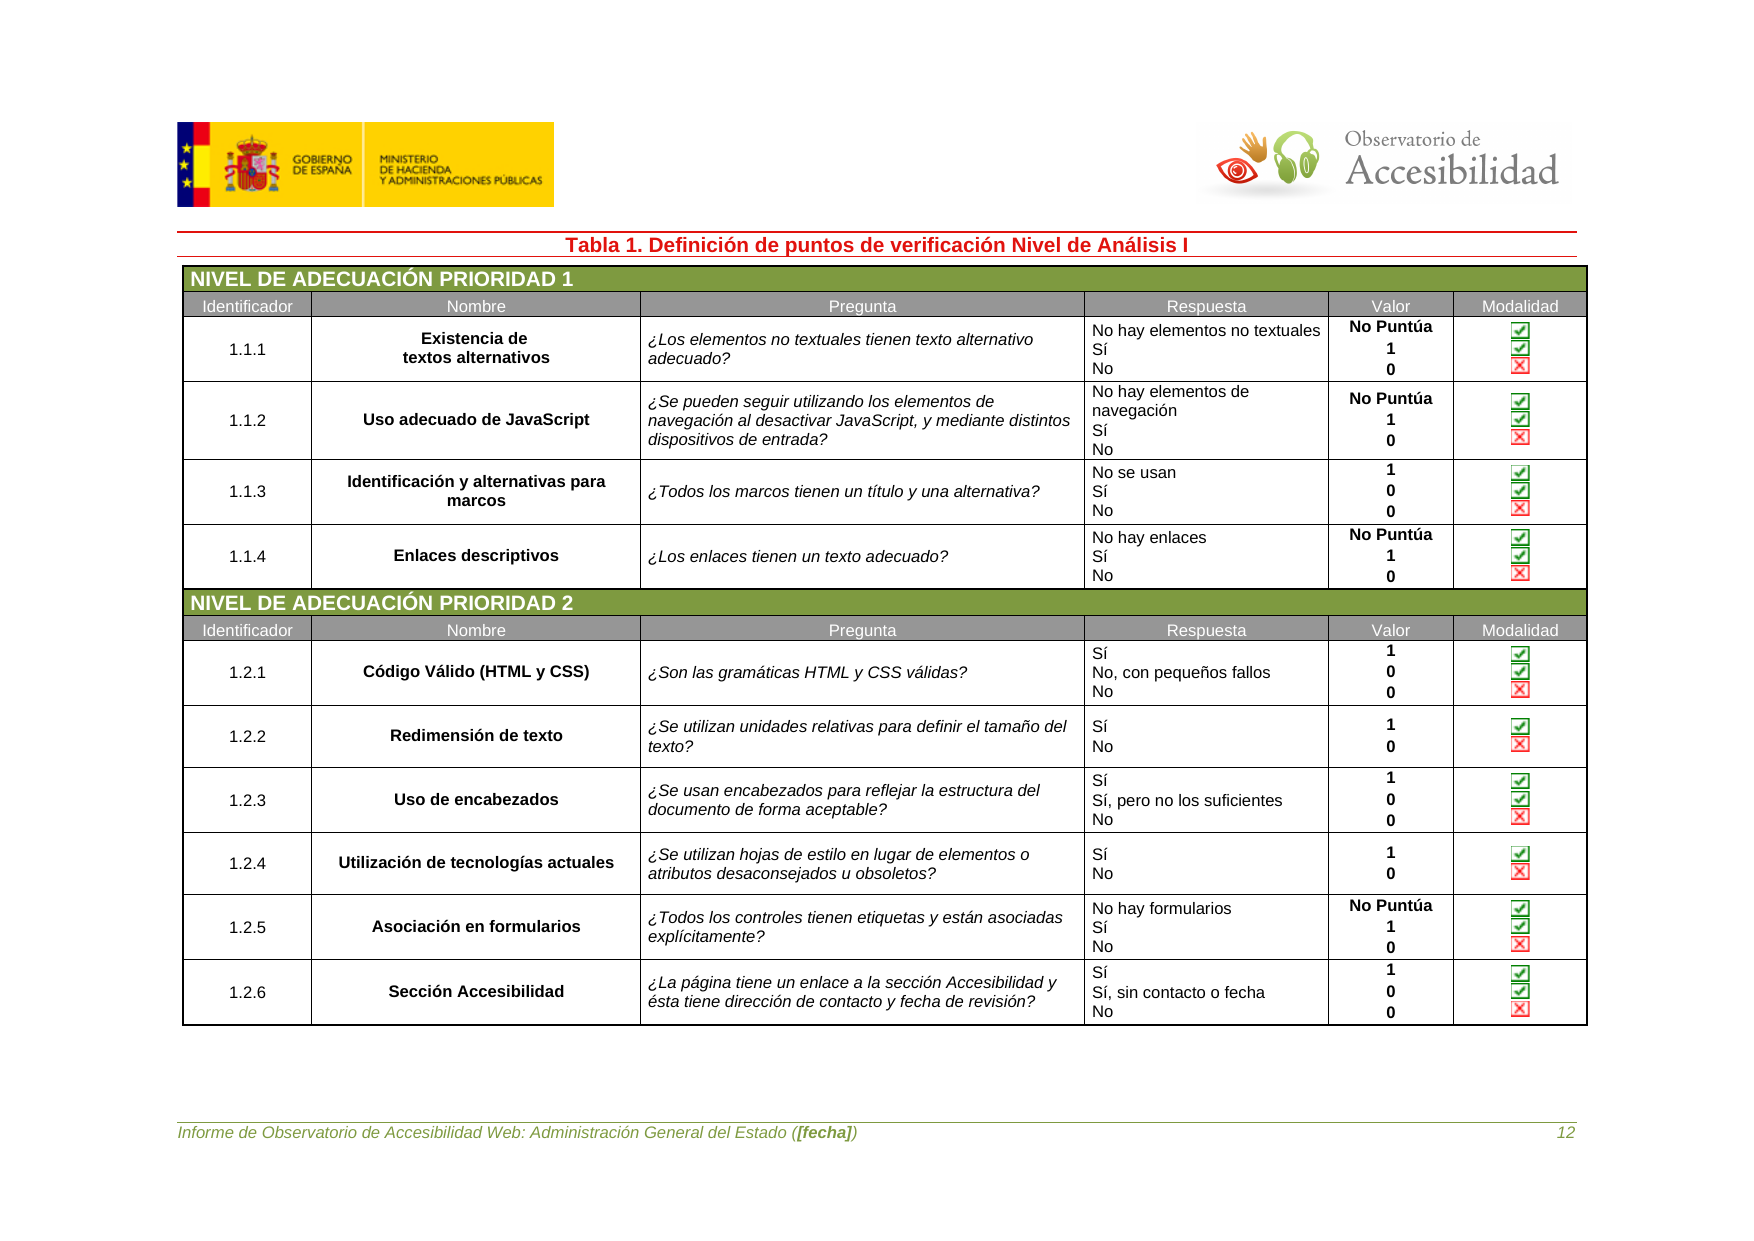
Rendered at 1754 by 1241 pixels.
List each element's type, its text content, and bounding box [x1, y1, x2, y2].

table_cell ¿Se utilizan hojas de estilo en lugar de elementos o atributos desaconsejados u obsoletos? [641, 833, 1084, 894]
picture [1511, 482, 1530, 499]
text Tabla 1. Definición de puntos de verificación Nivel de Análisis I [177, 233, 1577, 256]
table_cell Identificador [184, 616, 311, 640]
picture [1511, 565, 1530, 581]
table_cell Asociación en formularios [312, 895, 640, 959]
picture [1511, 663, 1530, 680]
table_header NIVEL DE ADECUACIÓN PRIORIDAD 1 [184, 267, 1586, 291]
table_cell Sección Accesibilidad [312, 960, 640, 1024]
table_cell Valor [1329, 616, 1453, 640]
table_cell NIVEL DE ADECUACIÓN PRIORIDAD 2 [184, 590, 1586, 615]
table_cell Sí Sí, sin contacto o fecha No [1085, 960, 1328, 1024]
picture [1511, 500, 1530, 516]
table_cell 1.1.2 [184, 382, 311, 459]
table_cell No hay enlaces Sí No [1085, 525, 1328, 588]
table_cell Sí No [1085, 706, 1328, 767]
table_cell ¿Los enlaces tienen un texto adecuado? [641, 525, 1084, 588]
table_cell [1454, 382, 1586, 459]
table_cell Uso adecuado de JavaScript [312, 382, 640, 459]
table_cell Modalidad [1454, 616, 1586, 640]
table_cell No se usan Sí No [1085, 460, 1328, 523]
table_cell 1 0 0 [1329, 768, 1453, 832]
table_cell 1 0 0 [1329, 960, 1453, 1024]
table_cell Sí No [1085, 833, 1328, 894]
table_cell Identificación y alternativas para marcos [312, 460, 640, 523]
picture [1511, 357, 1530, 374]
table_cell Nombre [312, 616, 640, 640]
table_cell Código Válido (HTML y CSS) [312, 641, 640, 704]
table_cell Pregunta [641, 616, 1084, 640]
picture [1511, 465, 1530, 481]
picture [1511, 646, 1530, 662]
table_cell ¿Todos los controles tienen etiquetas y están asociadas explícitamente? [641, 895, 1084, 959]
table_cell ¿Se utilizan unidades relativas para definir el tamaño del texto? [641, 706, 1084, 767]
table_cell [1454, 317, 1586, 381]
table_cell [1454, 525, 1586, 588]
table_cell 1.2.2 [184, 706, 311, 767]
table_cell No Puntúa 1 0 [1329, 382, 1453, 459]
picture [1511, 808, 1530, 825]
table_cell Valor [1329, 292, 1453, 316]
table_cell [1454, 641, 1586, 704]
table_cell No hay elementos no textuales Sí No [1085, 317, 1328, 381]
table_cell [1454, 960, 1586, 1024]
table_cell 1.2.5 [184, 895, 311, 959]
picture [1511, 340, 1530, 356]
picture [1511, 547, 1530, 564]
picture [1511, 1001, 1530, 1017]
picture [1511, 965, 1530, 982]
table_cell Sí Sí, pero no los suficientes No [1085, 768, 1328, 832]
table_cell Pregunta [641, 292, 1084, 316]
table_cell Nombre [312, 292, 640, 316]
table_cell ¿Todos los marcos tienen un título y una alternativa? [641, 460, 1084, 523]
picture [1511, 429, 1530, 445]
table_cell 1.1.4 [184, 525, 311, 588]
table_cell Enlaces descriptivos [312, 525, 640, 588]
table_cell No Puntúa 1 0 [1329, 895, 1453, 959]
picture [1511, 393, 1530, 410]
table_cell Modalidad [1454, 292, 1586, 316]
picture [177, 122, 554, 207]
table_cell No Puntúa 1 0 [1329, 317, 1453, 381]
table_cell [1454, 895, 1586, 959]
table_cell Redimensión de texto [312, 706, 640, 767]
picture [1511, 983, 1530, 999]
table_cell Existencia de textos alternativos [312, 317, 640, 381]
table_cell 1 0 [1329, 706, 1453, 767]
picture [1511, 936, 1530, 952]
table_cell [1454, 706, 1586, 767]
table_cell 1 0 [1329, 833, 1453, 894]
picture [1511, 863, 1530, 880]
table_cell 1.2.1 [184, 641, 311, 704]
table_cell Sí No, con pequeños fallos No [1085, 641, 1328, 704]
table_cell Respuesta [1085, 616, 1328, 640]
table_cell [1454, 833, 1586, 894]
table_cell ¿Los elementos no textuales tienen texto alternativo adecuado? [641, 317, 1084, 381]
table_cell Identificador [184, 292, 311, 316]
table_cell No Puntúa 1 0 [1329, 525, 1453, 588]
picture [1511, 846, 1530, 862]
table_cell 1.2.4 [184, 833, 311, 894]
table_cell [1454, 460, 1586, 523]
table_cell Utilización de tecnologías actuales [312, 833, 640, 894]
table_cell 1.2.3 [184, 768, 311, 832]
picture [1196, 122, 1573, 204]
table_cell ¿Se pueden seguir utilizando los elementos de navegación al desactivar JavaScript, y mediante distintos dispositivos de entrada? [641, 382, 1084, 459]
table_cell 1.1.3 [184, 460, 311, 523]
table_cell ¿Se usan encabezados para reflejar la estructura del documento de forma aceptable? [641, 768, 1084, 832]
picture [1511, 918, 1530, 934]
picture [1511, 529, 1530, 546]
table_cell 1.1.1 [184, 317, 311, 381]
table_cell 1 0 0 [1329, 460, 1453, 523]
table_cell [1454, 768, 1586, 832]
picture [1511, 900, 1530, 917]
picture [1511, 322, 1530, 339]
table_cell Uso de encabezados [312, 768, 640, 832]
picture [1511, 736, 1530, 752]
picture [1511, 411, 1530, 427]
table_cell ¿Son las gramáticas HTML y CSS válidas? [641, 641, 1084, 704]
table_cell ¿La página tiene un enlace a la sección Accesibilidad y ésta tiene dirección de contacto y fecha de revisión? [641, 960, 1084, 1024]
table_cell No hay formularios Sí No [1085, 895, 1328, 959]
picture [1511, 773, 1530, 789]
table_cell No hay elementos de navegación Sí No [1085, 382, 1328, 459]
picture [1511, 681, 1530, 698]
picture [1511, 791, 1530, 807]
table_cell Respuesta [1085, 292, 1328, 316]
picture [1511, 718, 1530, 735]
table_cell 1.2.6 [184, 960, 311, 1024]
table_cell 1 0 0 [1329, 641, 1453, 704]
